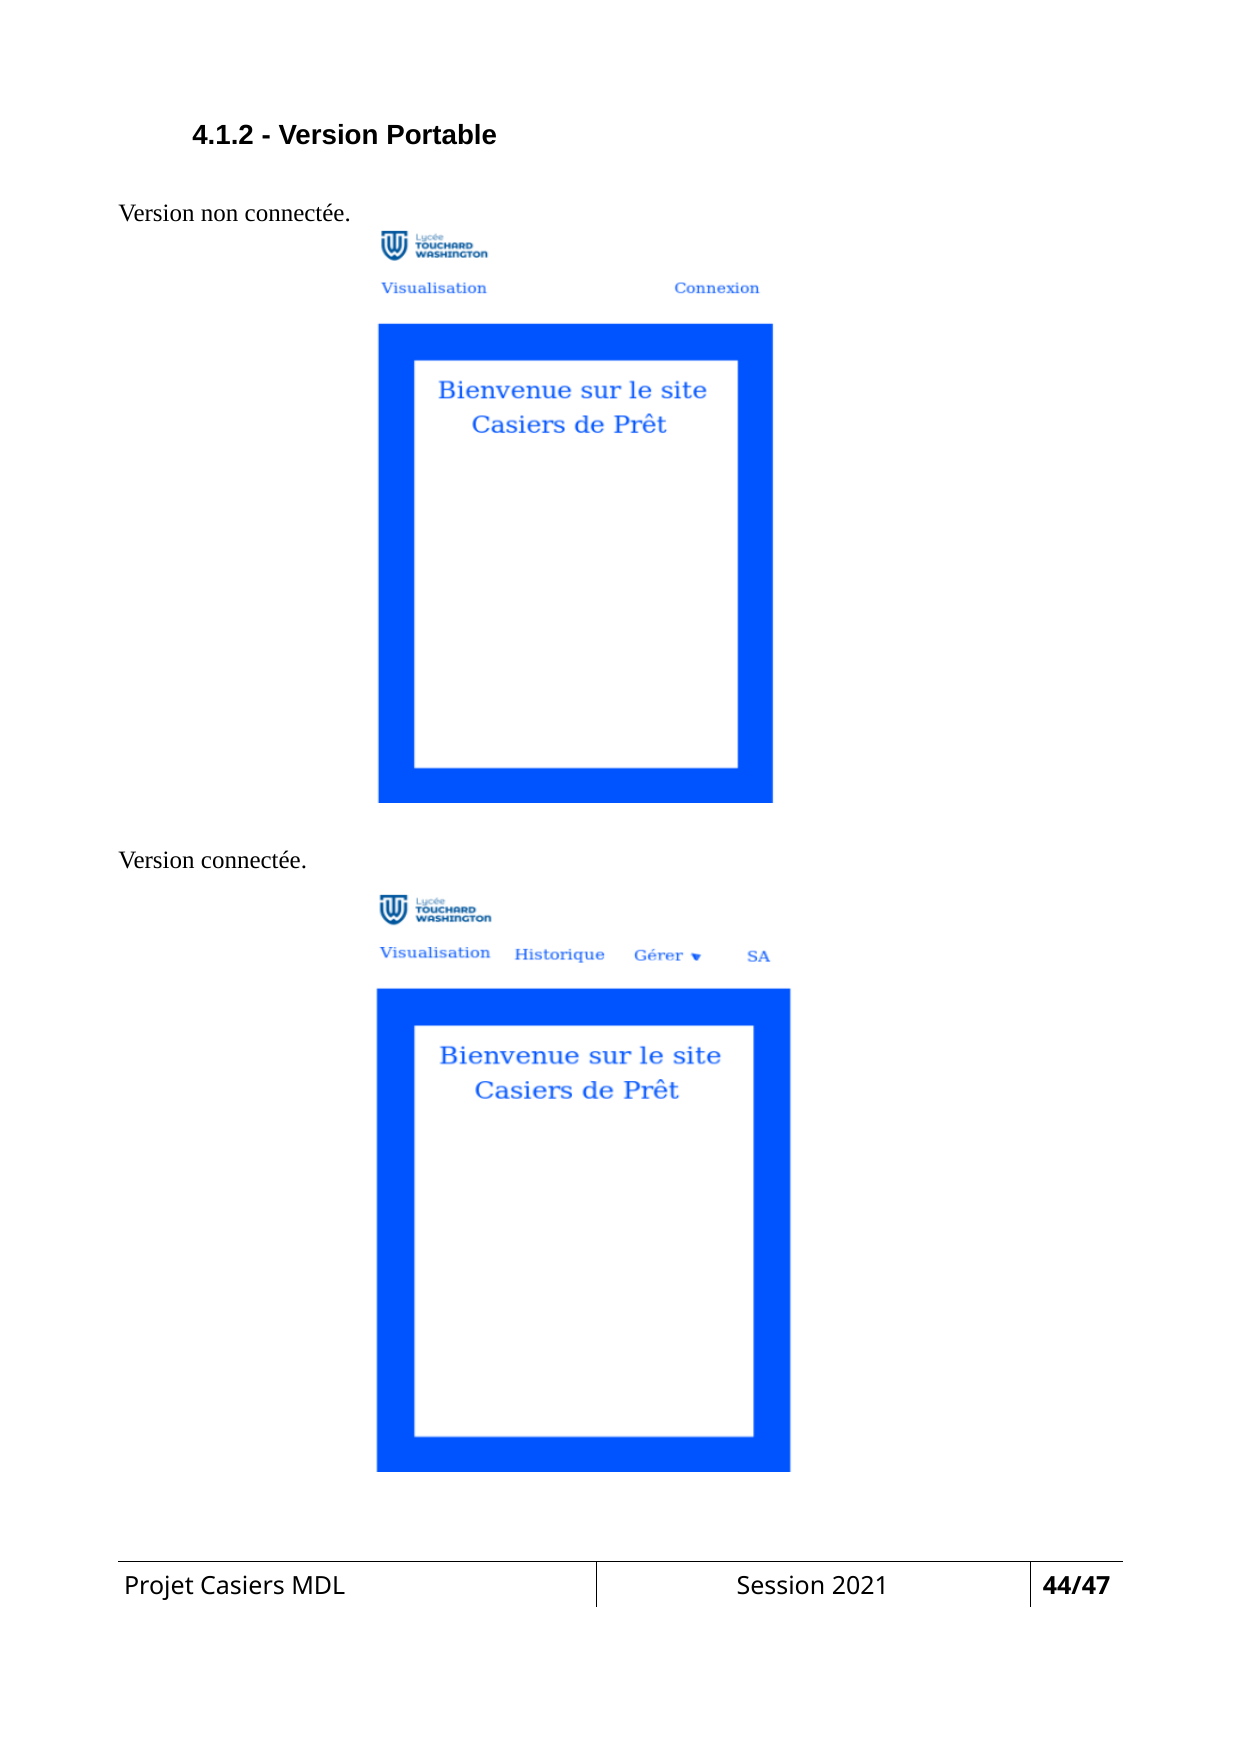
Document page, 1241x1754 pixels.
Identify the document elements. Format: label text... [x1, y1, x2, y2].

text Version non connectée. [118, 198, 1122, 226]
picture [356, 893, 809, 1472]
subtitle 4.1.2 - Version Portable [118, 118, 1122, 150]
picture [349, 229, 796, 803]
text Version connectée. [118, 845, 1122, 874]
